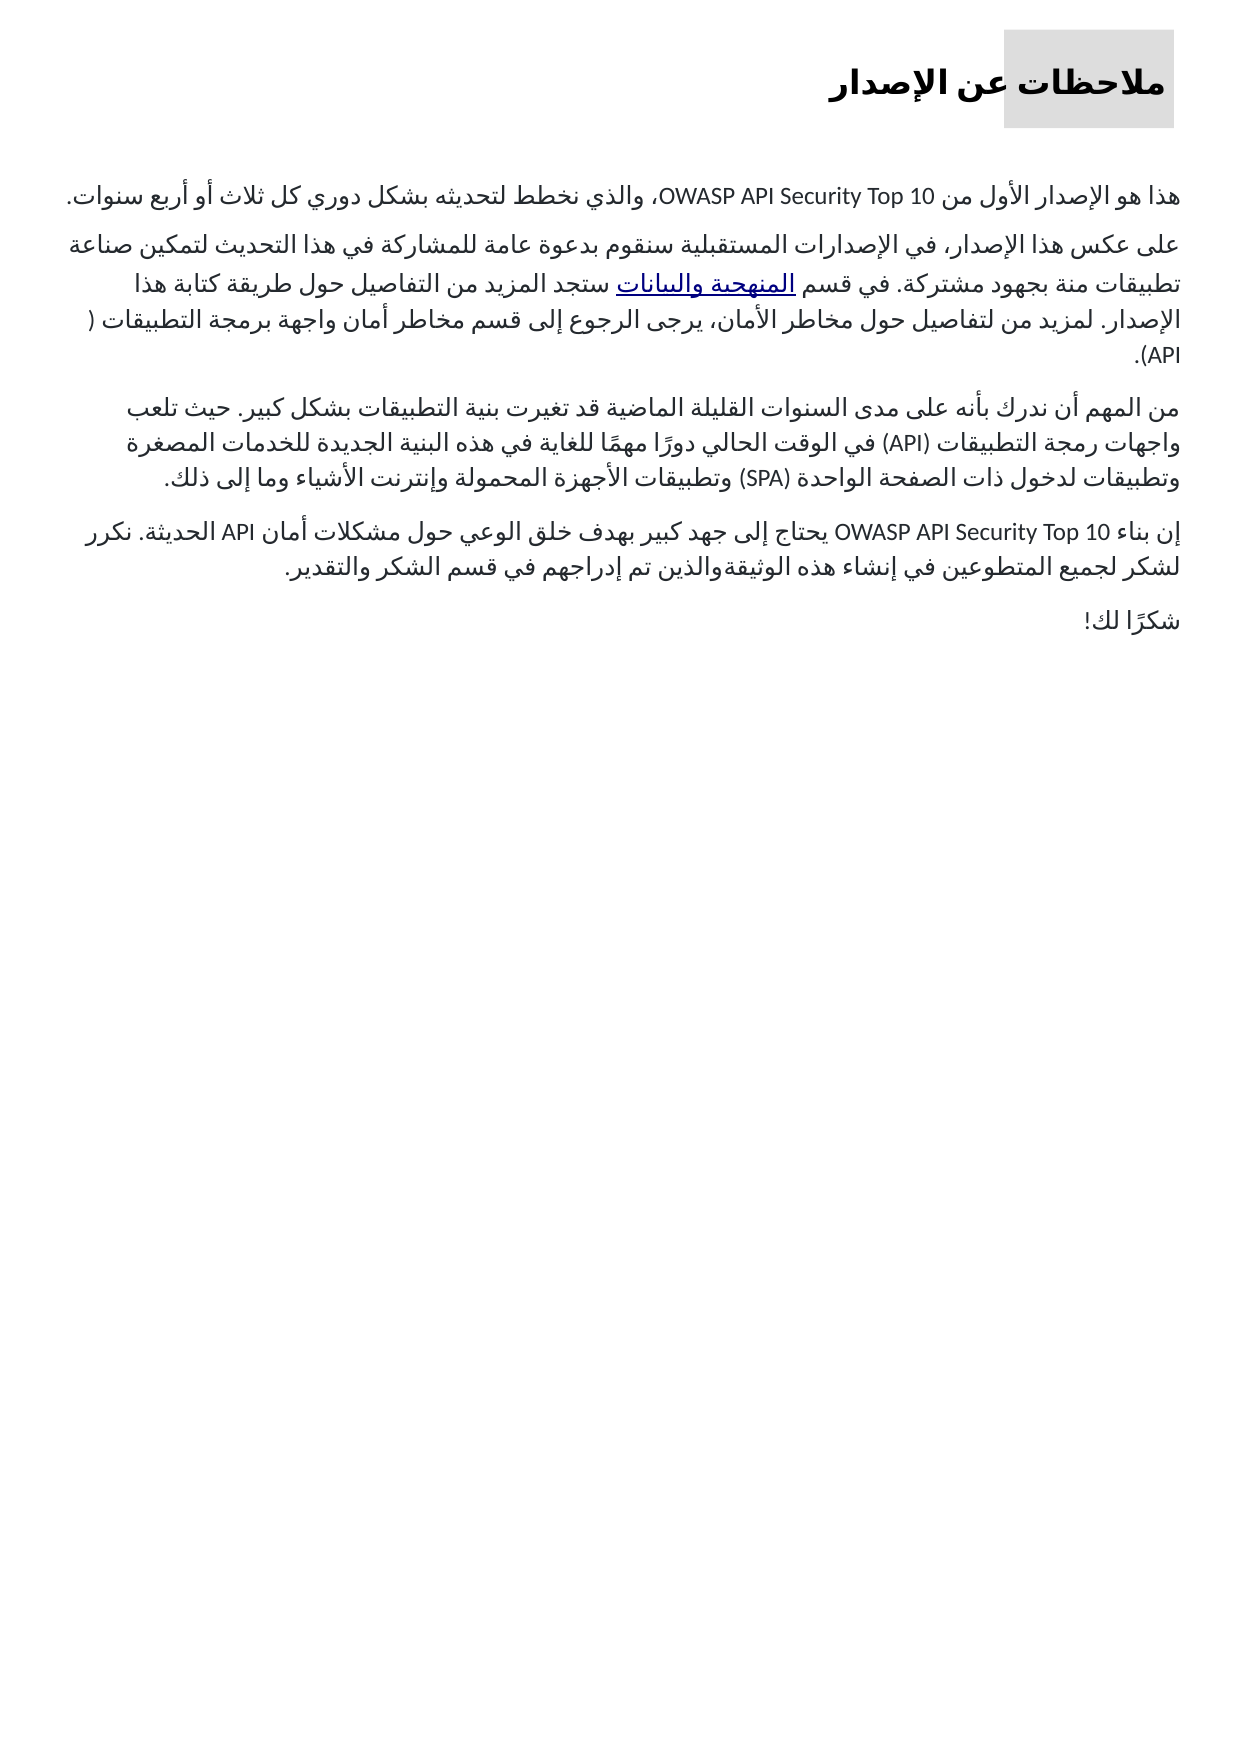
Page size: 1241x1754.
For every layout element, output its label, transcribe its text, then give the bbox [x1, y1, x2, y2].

text شكرًا لك! [59, 605, 1181, 636]
text هذا هو الإصدار الأول من OWASP API Security Top 10، والذي نخطط لتحديثه بشكل دوري كل ثلاث أو أربع سنوات. [59, 180, 1181, 211]
text على عكس هذا الإصدار، في الإصدارات المستقبلية سنقوم بدعوة عامة للمشاركة في هذا التحديث لتمكين صناعة تطبيقات منة بجهود مشتركة. في قسم المنهجية والبيانات ستجد المزيد من التفاصيل حول طريقة كتابة هذا الإصدار. لمزيد من لتفاصيل حول مخاطر الأمان، يرجى الرجوع إلى قسم مخاطر أمان واجهة برمجة التطبيقات (API). [59, 230, 1181, 369]
text من المهم أن ندرك بأنه على مدى السنوات القليلة الماضية قد تغيرت بنية التطبيقات بشكل كبير. حيث تلعب واجهات رمجة التطبيقات (API) في الوقت الحالي دورًا مهمًا للغاية في هذه البنية الجديدة للخدمات المصغرة وتطبيقات لدخول ذات الصفحة الواحدة (SPA) وتطبيقات الأجهزة المحمولة وإنترنت الأشياء وما إلى ذلك. [59, 393, 1181, 493]
text إن بناء OWASP API Security Top 10 يحتاج إلى جهد كبير بهدف خلق الوعي حول مشكلات أمان API الحديثة. نكرر لشكر لجميع المتطوعين في إنشاء هذه الوثيقةوالذين تم إدراجهم في قسم الشكر والتقدير. [59, 516, 1181, 582]
